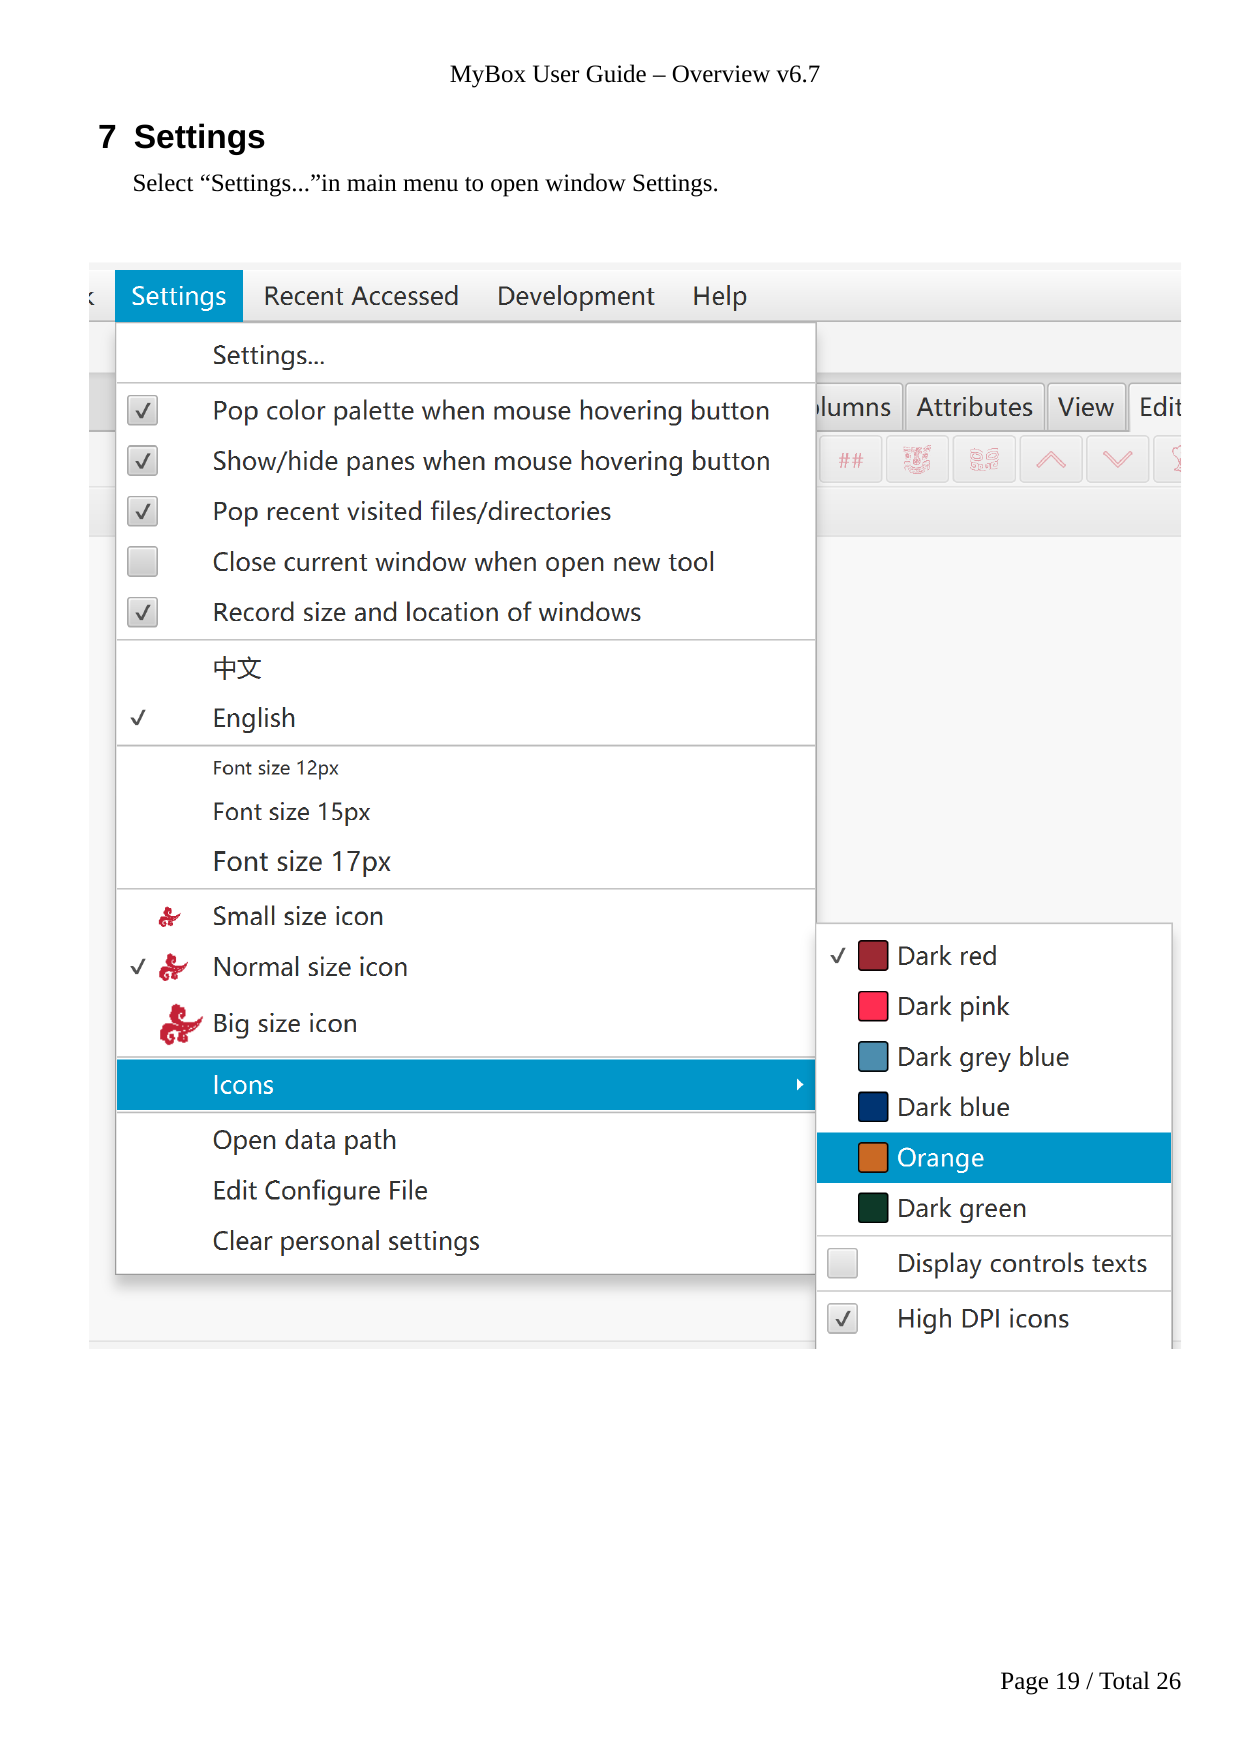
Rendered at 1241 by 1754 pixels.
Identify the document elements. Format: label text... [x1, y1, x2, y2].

subtitle Settings [88, 117, 1181, 156]
picture [88, 251, 1182, 1349]
text Select “Settings...”in main menu to open window Settings. [88, 168, 1181, 197]
